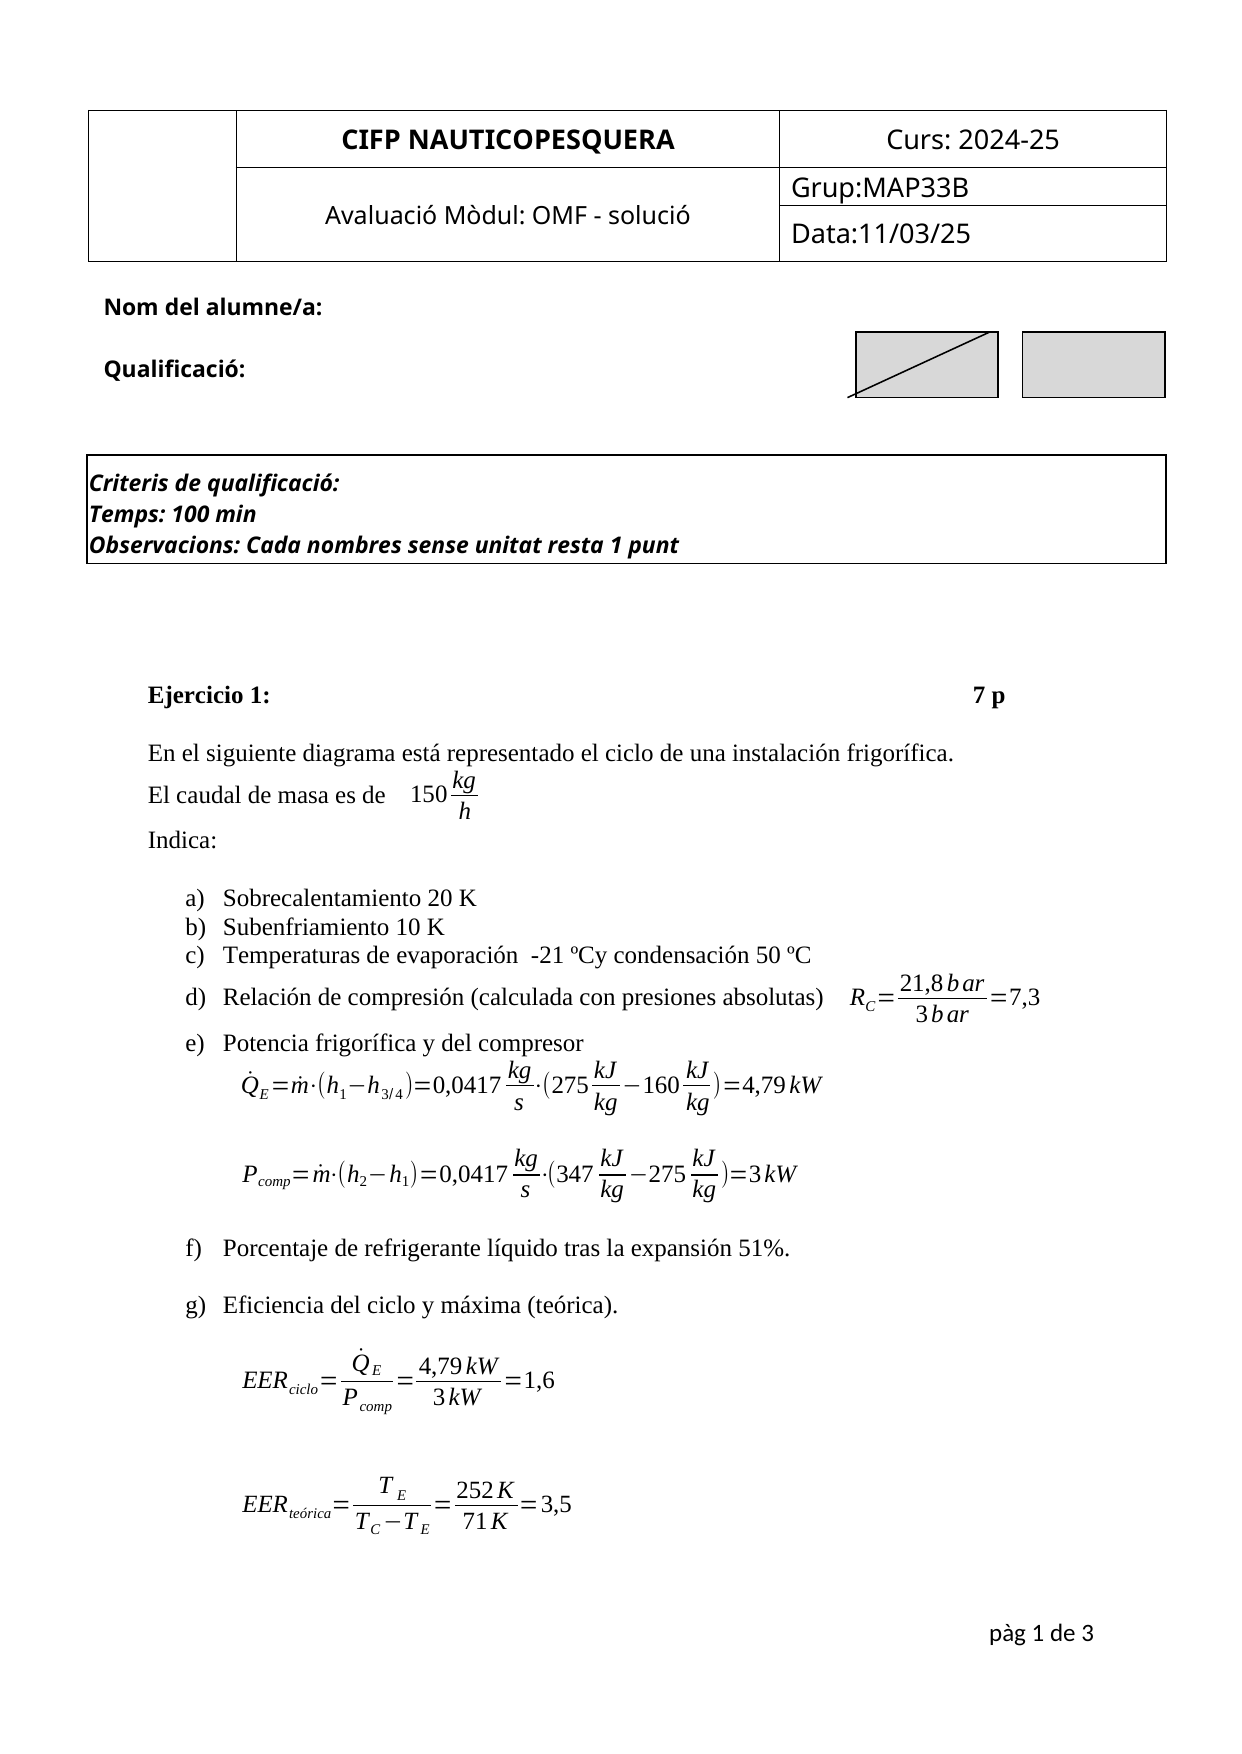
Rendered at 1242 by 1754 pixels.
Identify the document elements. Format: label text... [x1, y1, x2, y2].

text Ejercicio 1: 7 p [148, 680, 1094, 709]
text Nom del alumne/a: [103, 290, 1094, 322]
text Indica: [148, 826, 1094, 854]
text El caudal de masa es de [148, 767, 1094, 826]
list Potencia frigorífica y del compresor [185, 1028, 1094, 1057]
text En el siguiente diagrama está representado el ciclo de una instalación frigorífica. [148, 738, 1094, 767]
list Eficiencia del ciclo y máxima (teórica). [185, 1290, 1094, 1319]
text Temps: 100 min [89, 498, 1094, 529]
list Relación de compresión (calculada con presiones absolutas) [185, 969, 1094, 1028]
list Sobrecalentamiento 20 K [185, 883, 1094, 912]
text Observacions: Cada nombres sense unitat resta 1 punt [89, 529, 1094, 560]
list Temperaturas de evaporación -21 ºCy condensación 50 ºC [185, 941, 1094, 969]
text Qualificació: [103, 353, 855, 384]
list Porcentaje de refrigerante líquido tras la expansión 51%. [185, 1233, 1094, 1261]
text [999, 353, 1022, 384]
list Subenfriamiento 10 K [185, 912, 1094, 941]
text Criteris de qualificació: [89, 467, 1094, 498]
